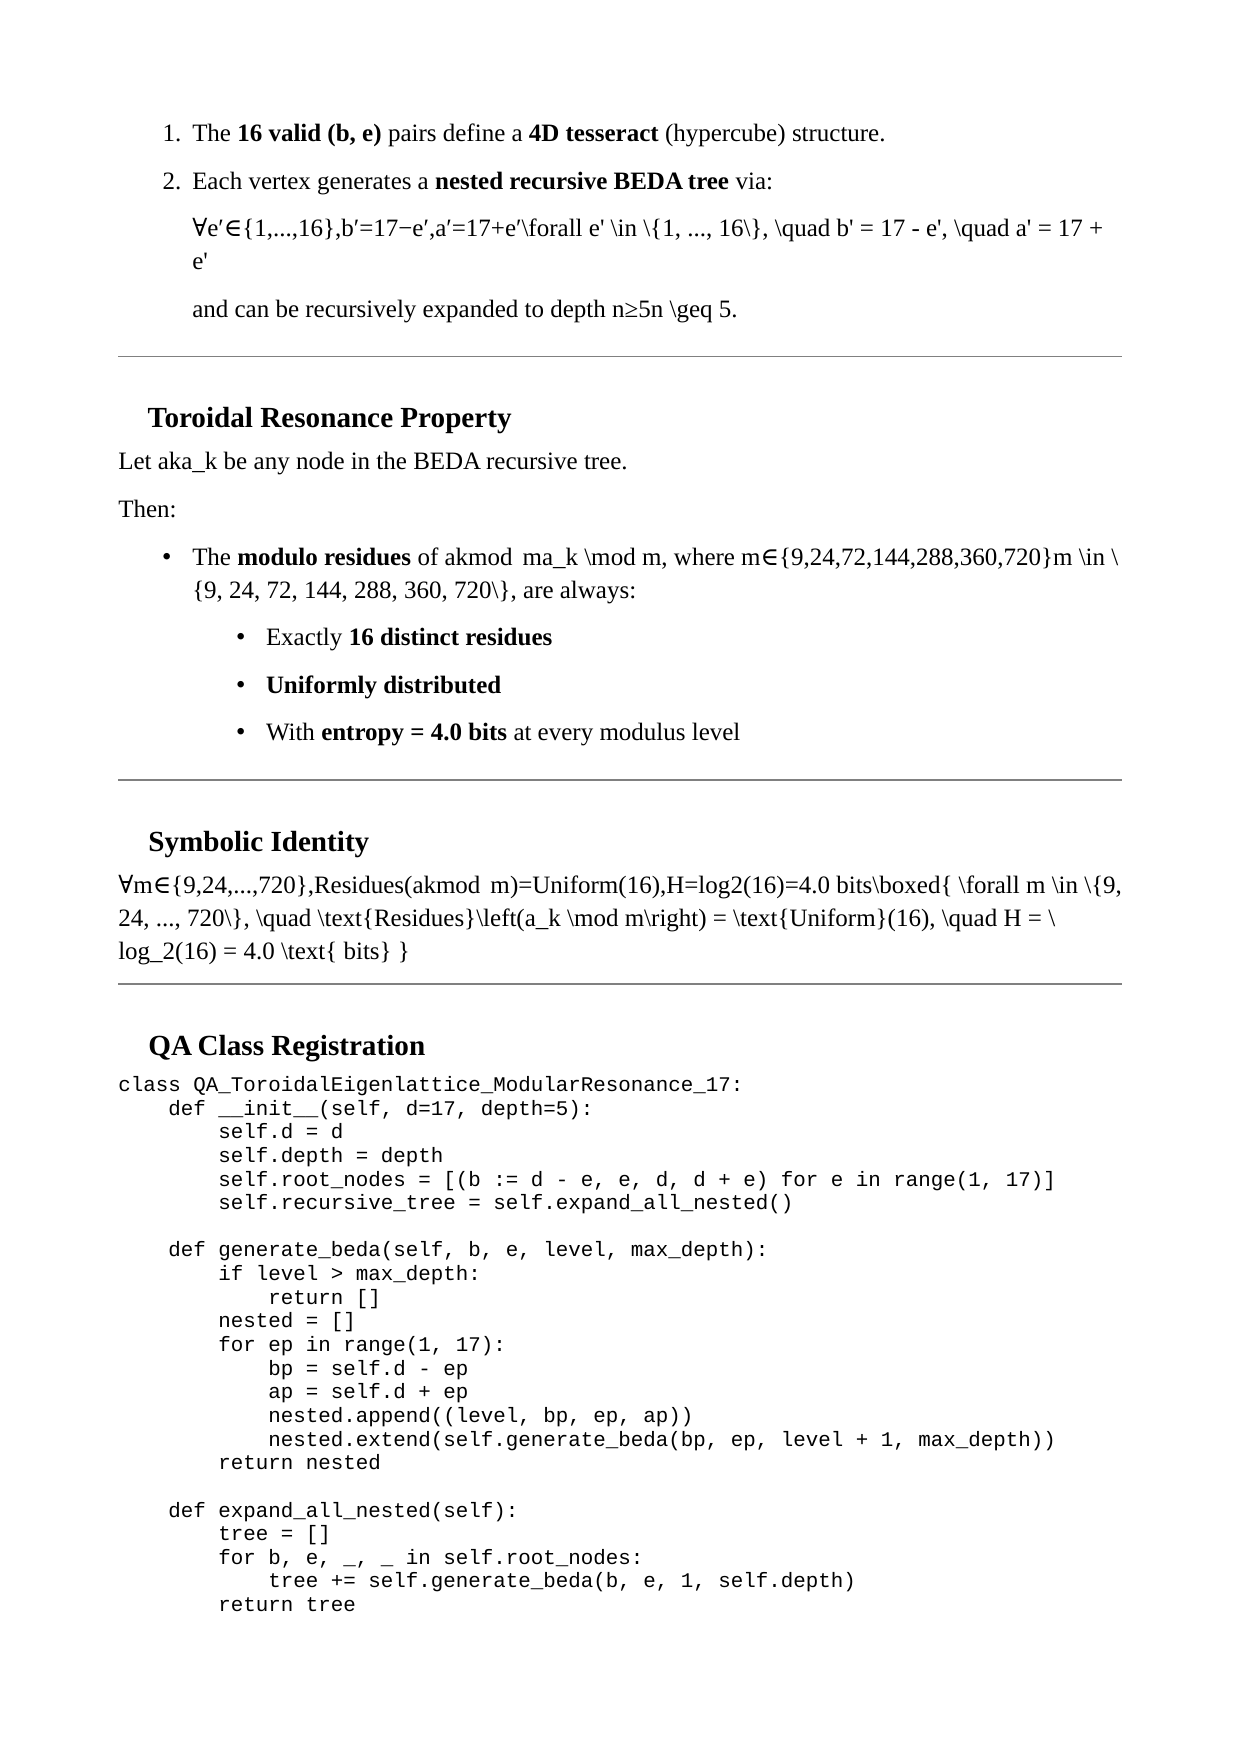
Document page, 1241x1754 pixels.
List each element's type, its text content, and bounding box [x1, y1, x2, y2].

text self.depth = depth [118, 1145, 1122, 1168]
text ∀m∈{9,24,...,720},Residues(akmod m)=Uniform(16),H=log⁡2(16)=4.0 bits\boxed{ \forall m \in \{9, 24, ..., 720\}, \quad \text{Residues}\left(a_k \mod m\right) = \text{Uniform}(16), \quad H = \log_2(16) = 4.0 \text{ bits} } [118, 870, 1122, 965]
list The 16 valid (b, e) pairs define a 4D tesseract (hypercube) structure. [162, 118, 1122, 147]
text self.root_nodes = [(b := d - e, e, d, d + e) for e in range(1, 17)] [118, 1168, 1122, 1192]
text def generate_beda(self, b, e, level, max_depth): [118, 1239, 1122, 1263]
text nested = [] [118, 1310, 1122, 1334]
subtitle 🔣 Symbolic Identity [118, 824, 1122, 857]
list Each vertex generates a nested recursive BEDA tree via: [162, 166, 1122, 194]
text tree = [] [118, 1523, 1122, 1547]
text if level > max_depth: [118, 1263, 1122, 1287]
text tree += self.generate_beda(b, e, 1, self.depth) [118, 1571, 1122, 1594]
text nested.extend(self.generate_beda(bp, ep, level + 1, max_depth)) [118, 1429, 1122, 1452]
text self.recursive_tree = self.expand_all_nested() [118, 1192, 1122, 1216]
list Exactly 16 distinct residues [236, 622, 1122, 651]
list Uniformly distributed [236, 670, 1122, 699]
text class QA_ToroidalEigenlattice_ModularResonance_17: [118, 1074, 1122, 1098]
text def __init__(self, d=17, depth=5): [118, 1098, 1122, 1121]
list and can be recursively expanded to depth n≥5n \geq 5. [162, 294, 1122, 323]
text for ep in range(1, 17): [118, 1334, 1122, 1358]
list ∀e′∈{1,...,16},b′=17−e′,a′=17+e′\forall e' \in \{1, ..., 16\}, \quad b' = 17 - e', \quad a' = 17 + e' [162, 213, 1122, 275]
text ap = self.d + ep [118, 1381, 1122, 1405]
text for b, e, _, _ in self.root_nodes: [118, 1547, 1122, 1571]
text return tree [118, 1594, 1122, 1618]
list The modulo residues of akmod ma_k \mod m, where m∈{9,24,72,144,288,360,720}m \in \{9, 24, 72, 144, 288, 360, 720\}, are always: [162, 542, 1122, 603]
text Let aka_k be any node in the BEDA recursive tree. [118, 446, 1122, 475]
text return [] [118, 1287, 1122, 1310]
text return nested [118, 1452, 1122, 1476]
text self.d = d [118, 1121, 1122, 1145]
text Then: [118, 494, 1122, 523]
subtitle 🌀 Toroidal Resonance Property [118, 400, 1122, 434]
text nested.append((level, bp, ep, ap)) [118, 1405, 1122, 1429]
subtitle 🧮 QA Class Registration [118, 1028, 1122, 1061]
text def expand_all_nested(self): [118, 1499, 1122, 1523]
list With entropy = 4.0 bits at every modulus level [236, 717, 1122, 746]
text bp = self.d - ep [118, 1358, 1122, 1381]
